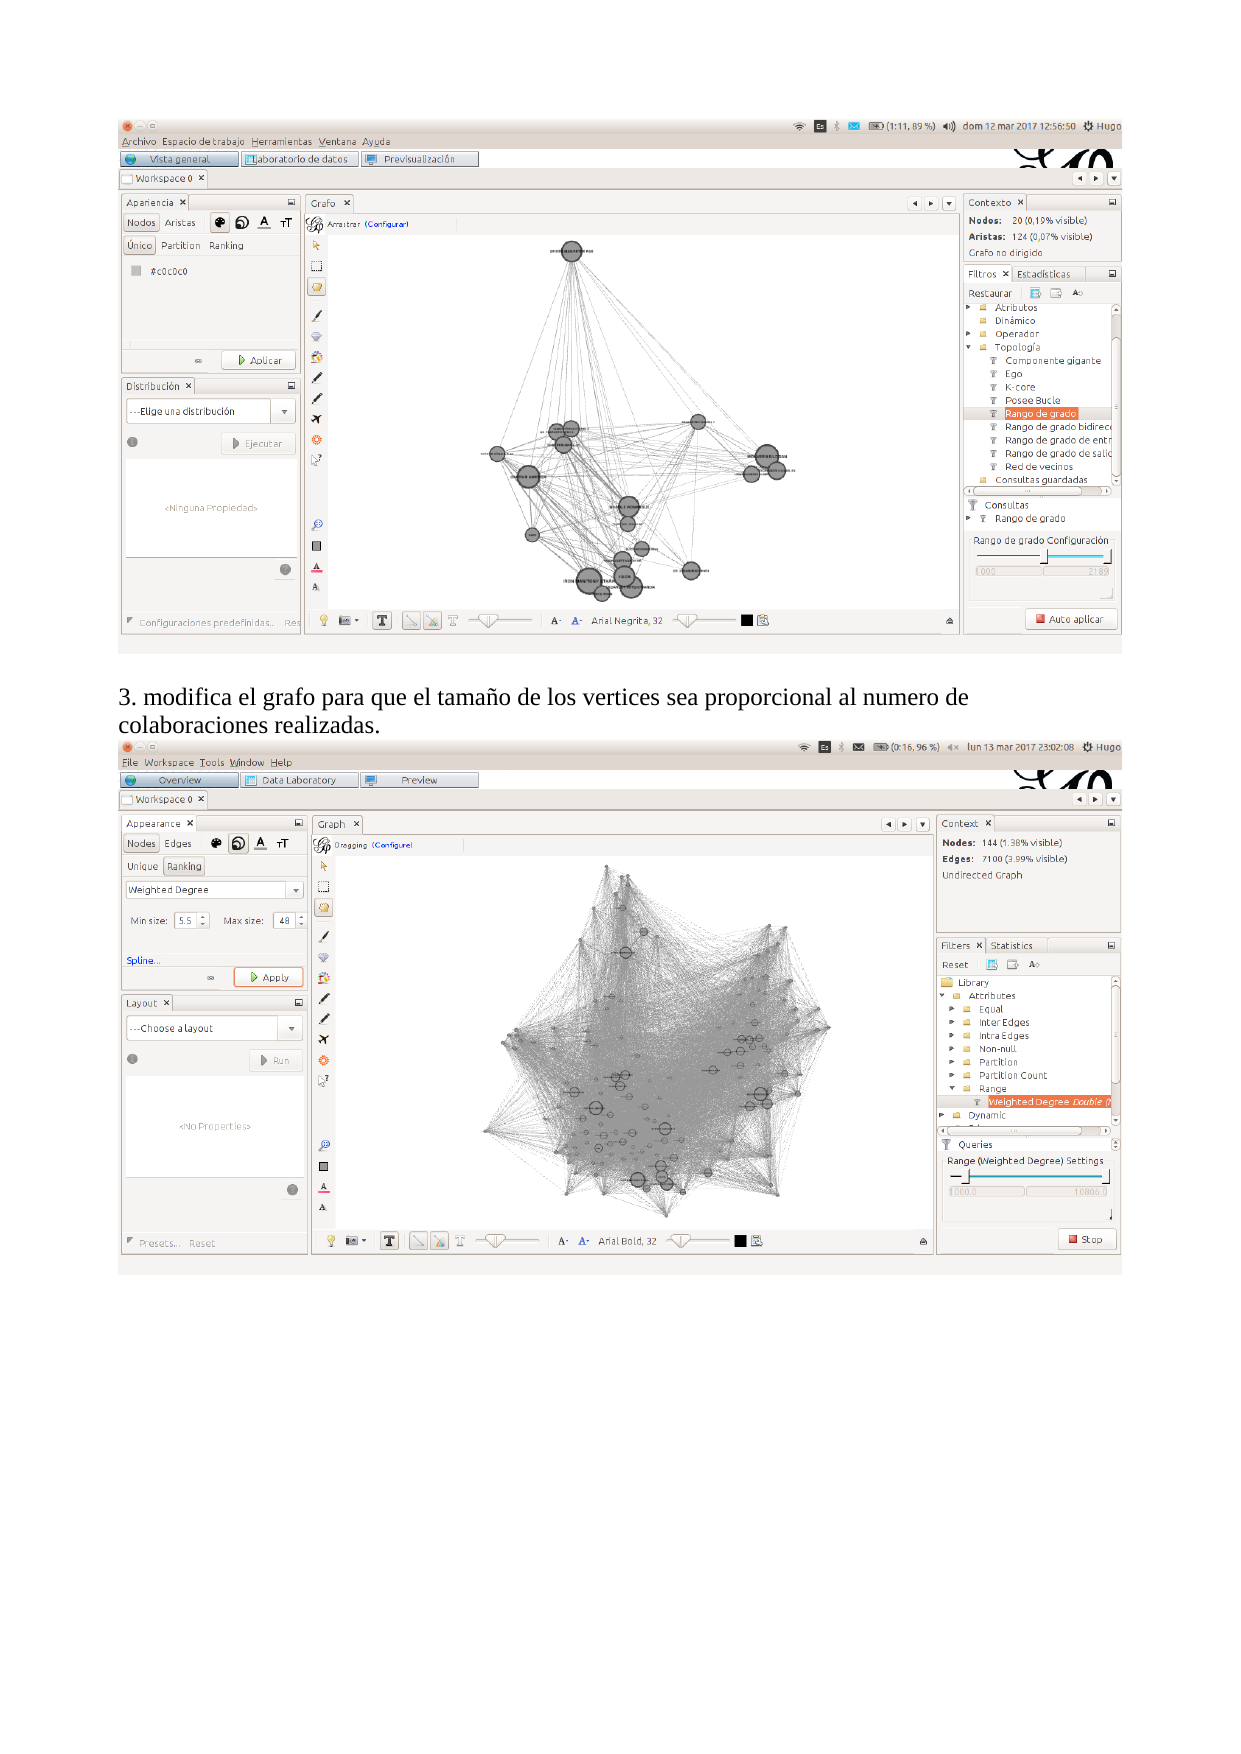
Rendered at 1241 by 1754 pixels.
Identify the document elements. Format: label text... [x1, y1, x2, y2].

text 3. modifica el grafo para que el tamaño de los vertices sea proporcional al numero de colaboraciones realizadas. [118, 682, 1122, 739]
picture [118, 118, 1123, 654]
picture [118, 739, 1123, 1275]
